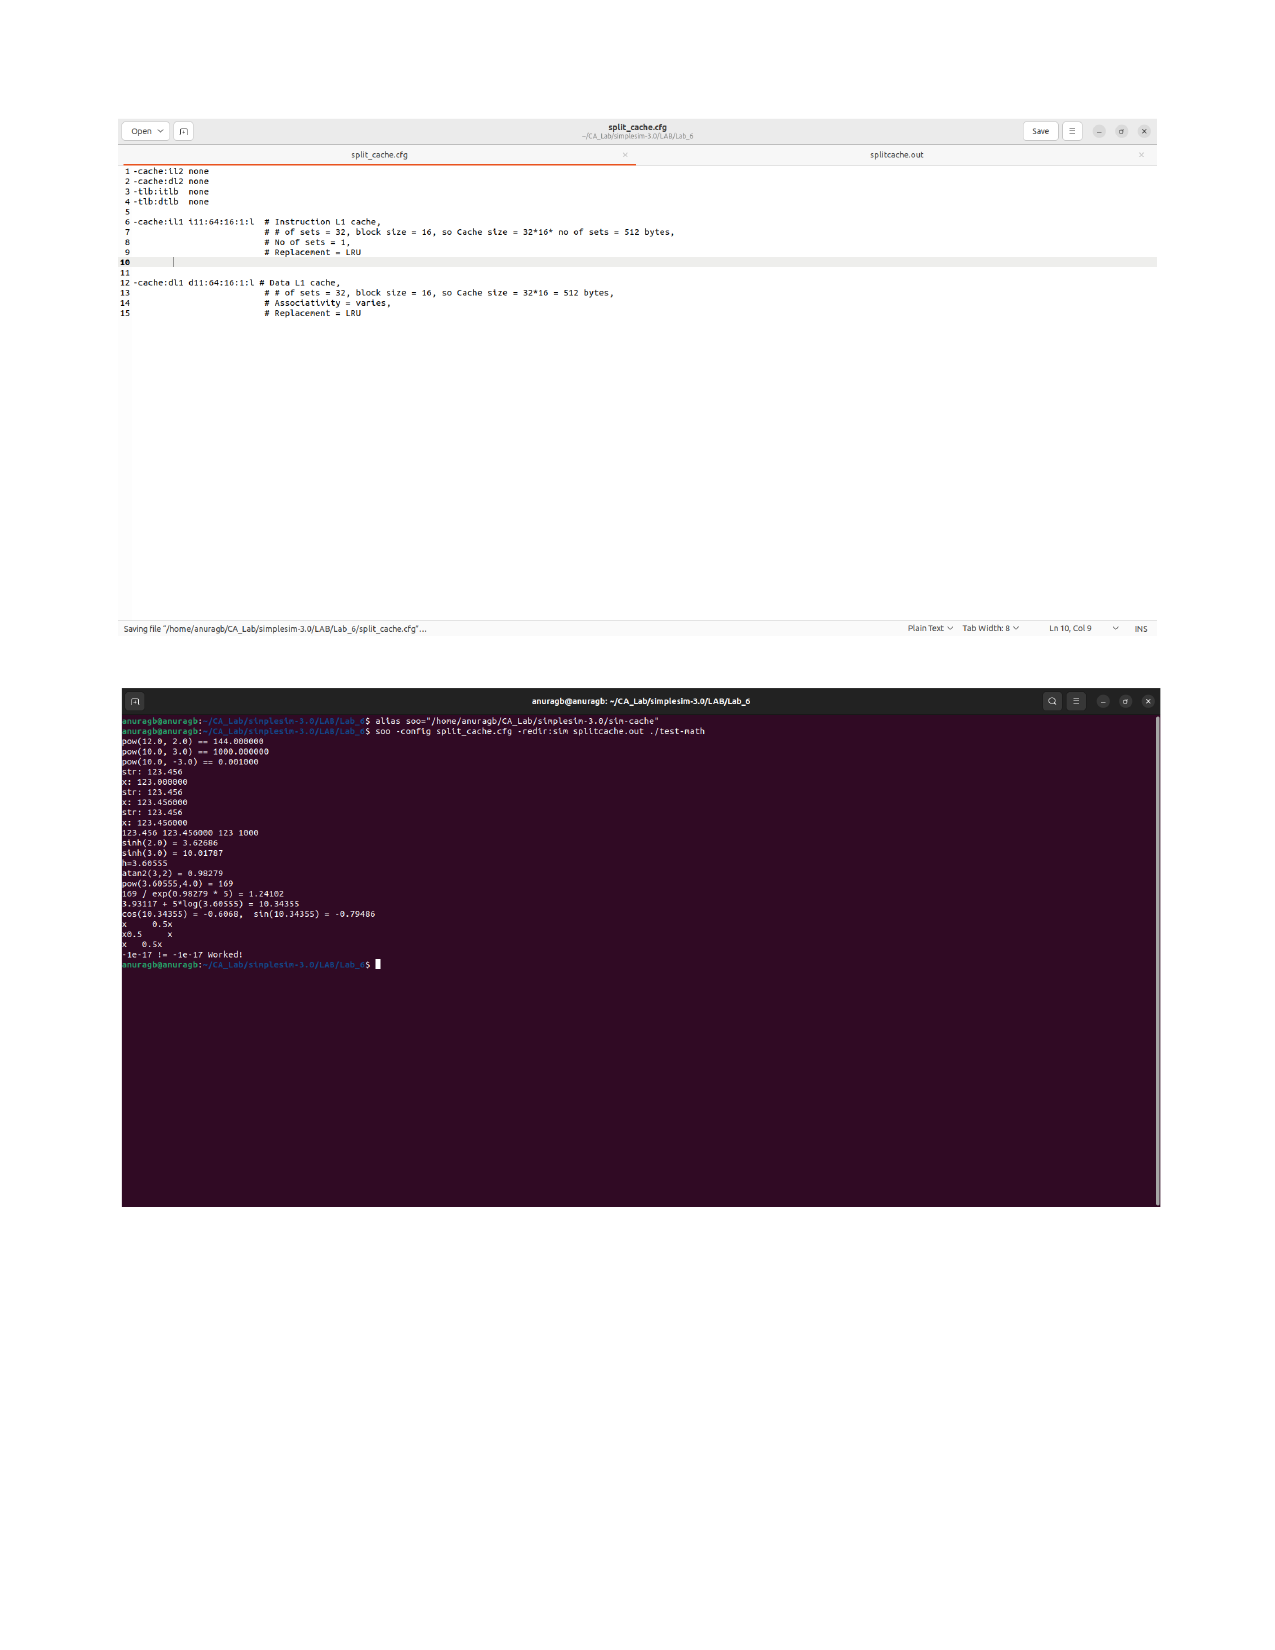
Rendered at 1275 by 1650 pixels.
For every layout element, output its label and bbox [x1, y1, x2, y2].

picture [118, 118, 1157, 636]
picture [121, 688, 1161, 1207]
